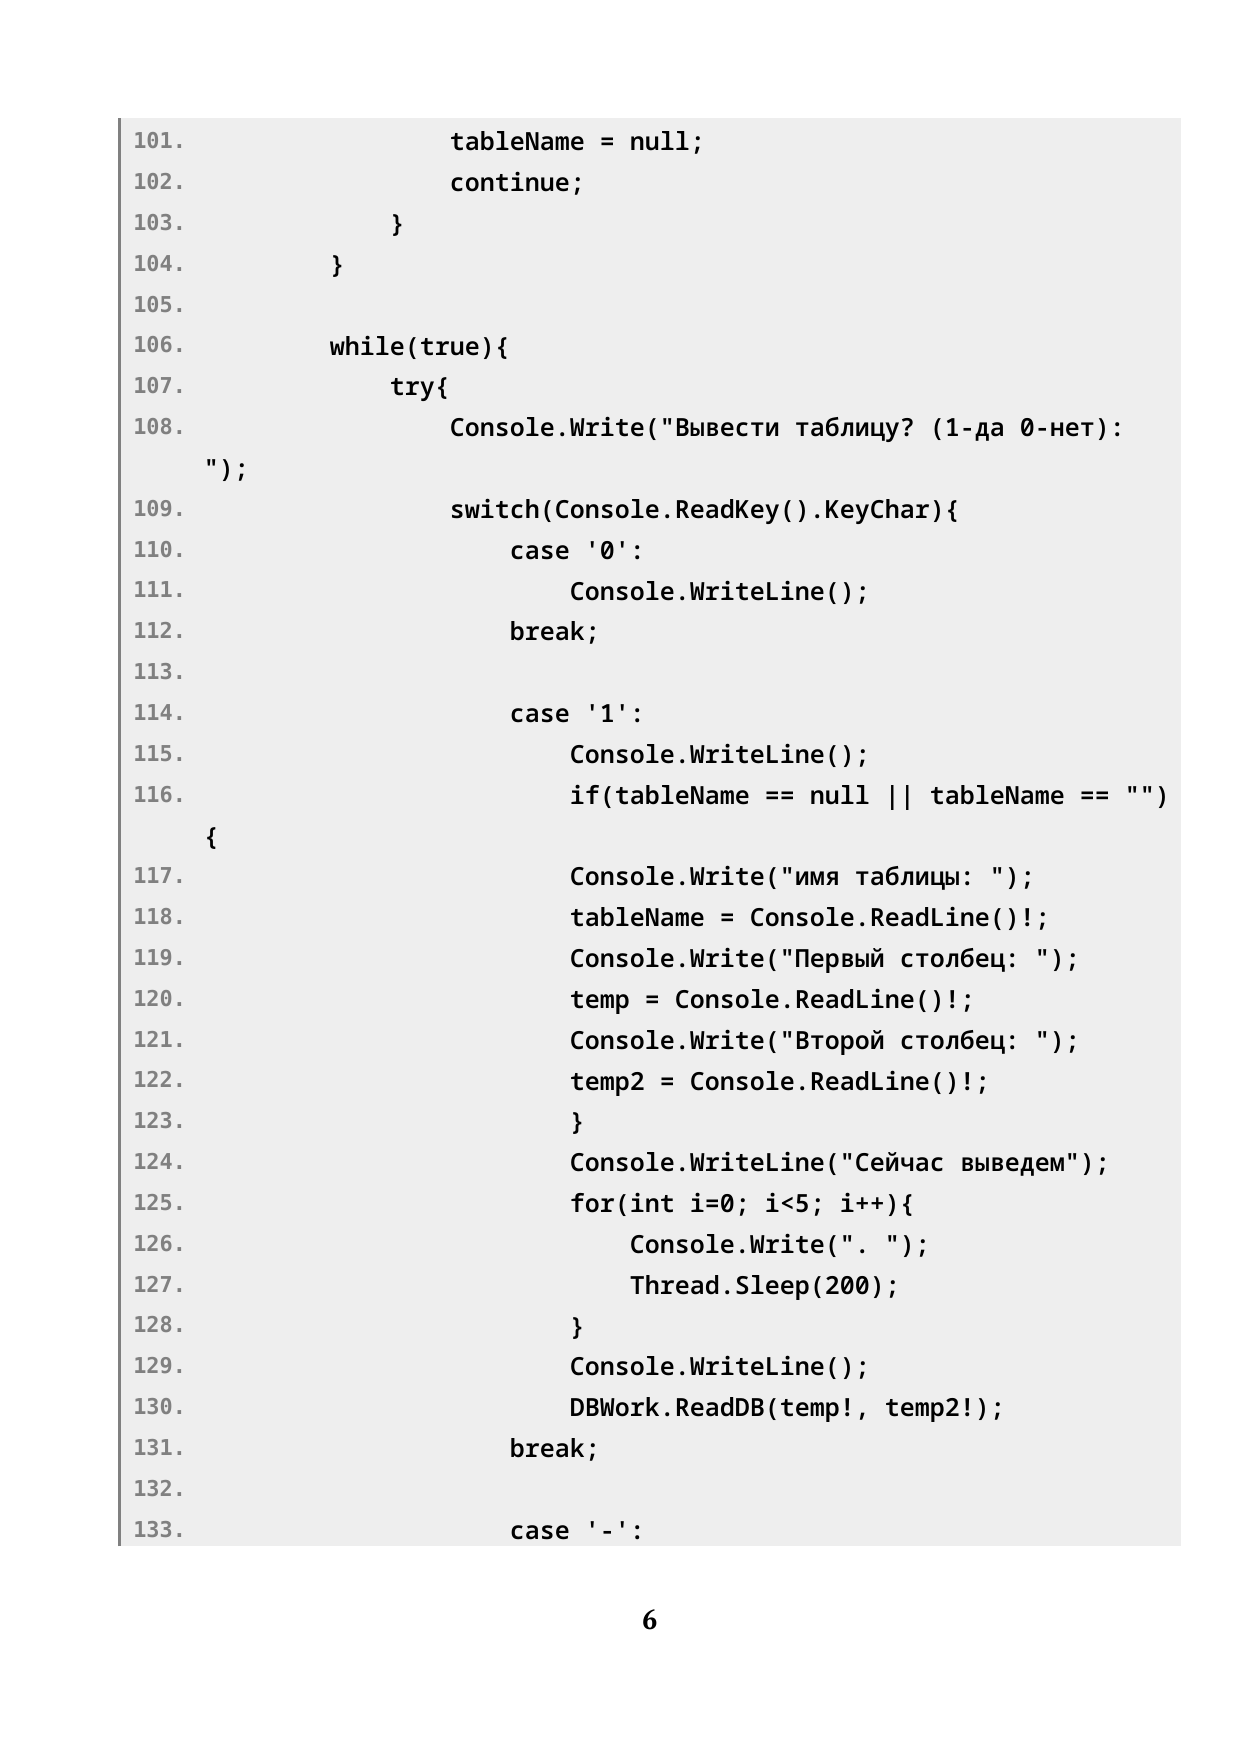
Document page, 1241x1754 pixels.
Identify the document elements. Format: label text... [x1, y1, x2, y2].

list } [121, 200, 1181, 240]
list } [121, 1302, 1181, 1342]
list while(true){ [121, 322, 1181, 362]
list for(int i=0; i<5; i++){ [121, 1180, 1181, 1220]
list Console.WriteLine(); [121, 567, 1181, 607]
list switch(Console.ReadKey().KeyChar){ [121, 486, 1181, 526]
list Console.Write(". "); [121, 1221, 1181, 1261]
list tableName = null; [121, 118, 1181, 158]
list case '0': [121, 526, 1181, 566]
list Thread.Sleep(200); [121, 1261, 1181, 1301]
list Console.Write("Первый столбец: "); [121, 935, 1181, 975]
list } [121, 241, 1181, 281]
list case '1': [121, 690, 1181, 730]
list tableName = Console.ReadLine()!; [121, 894, 1181, 934]
list break; [121, 1425, 1181, 1465]
list Console.WriteLine("Сейчас выведем"); [121, 1139, 1181, 1179]
list continue; [121, 159, 1181, 199]
list Console.WriteLine(); [121, 1343, 1181, 1383]
list temp2 = Console.ReadLine()!; [121, 1057, 1181, 1097]
list if(tableName == null || tableName == ""){ [121, 771, 1181, 852]
list break; [121, 608, 1181, 648]
list try{ [121, 363, 1181, 403]
list Console.Write("Второй столбец: "); [121, 1016, 1181, 1056]
list temp = Console.ReadLine()!; [121, 976, 1181, 1016]
list } [121, 1098, 1181, 1138]
list DBWork.ReadDB(temp!, temp2!); [121, 1384, 1181, 1424]
list Console.WriteLine(); [121, 731, 1181, 771]
list Console.Write("Вывести таблицу? (1-да 0-нет): "); [121, 404, 1181, 485]
list case '-': [121, 1506, 1181, 1546]
list Console.Write("имя таблицы: "); [121, 853, 1181, 893]
